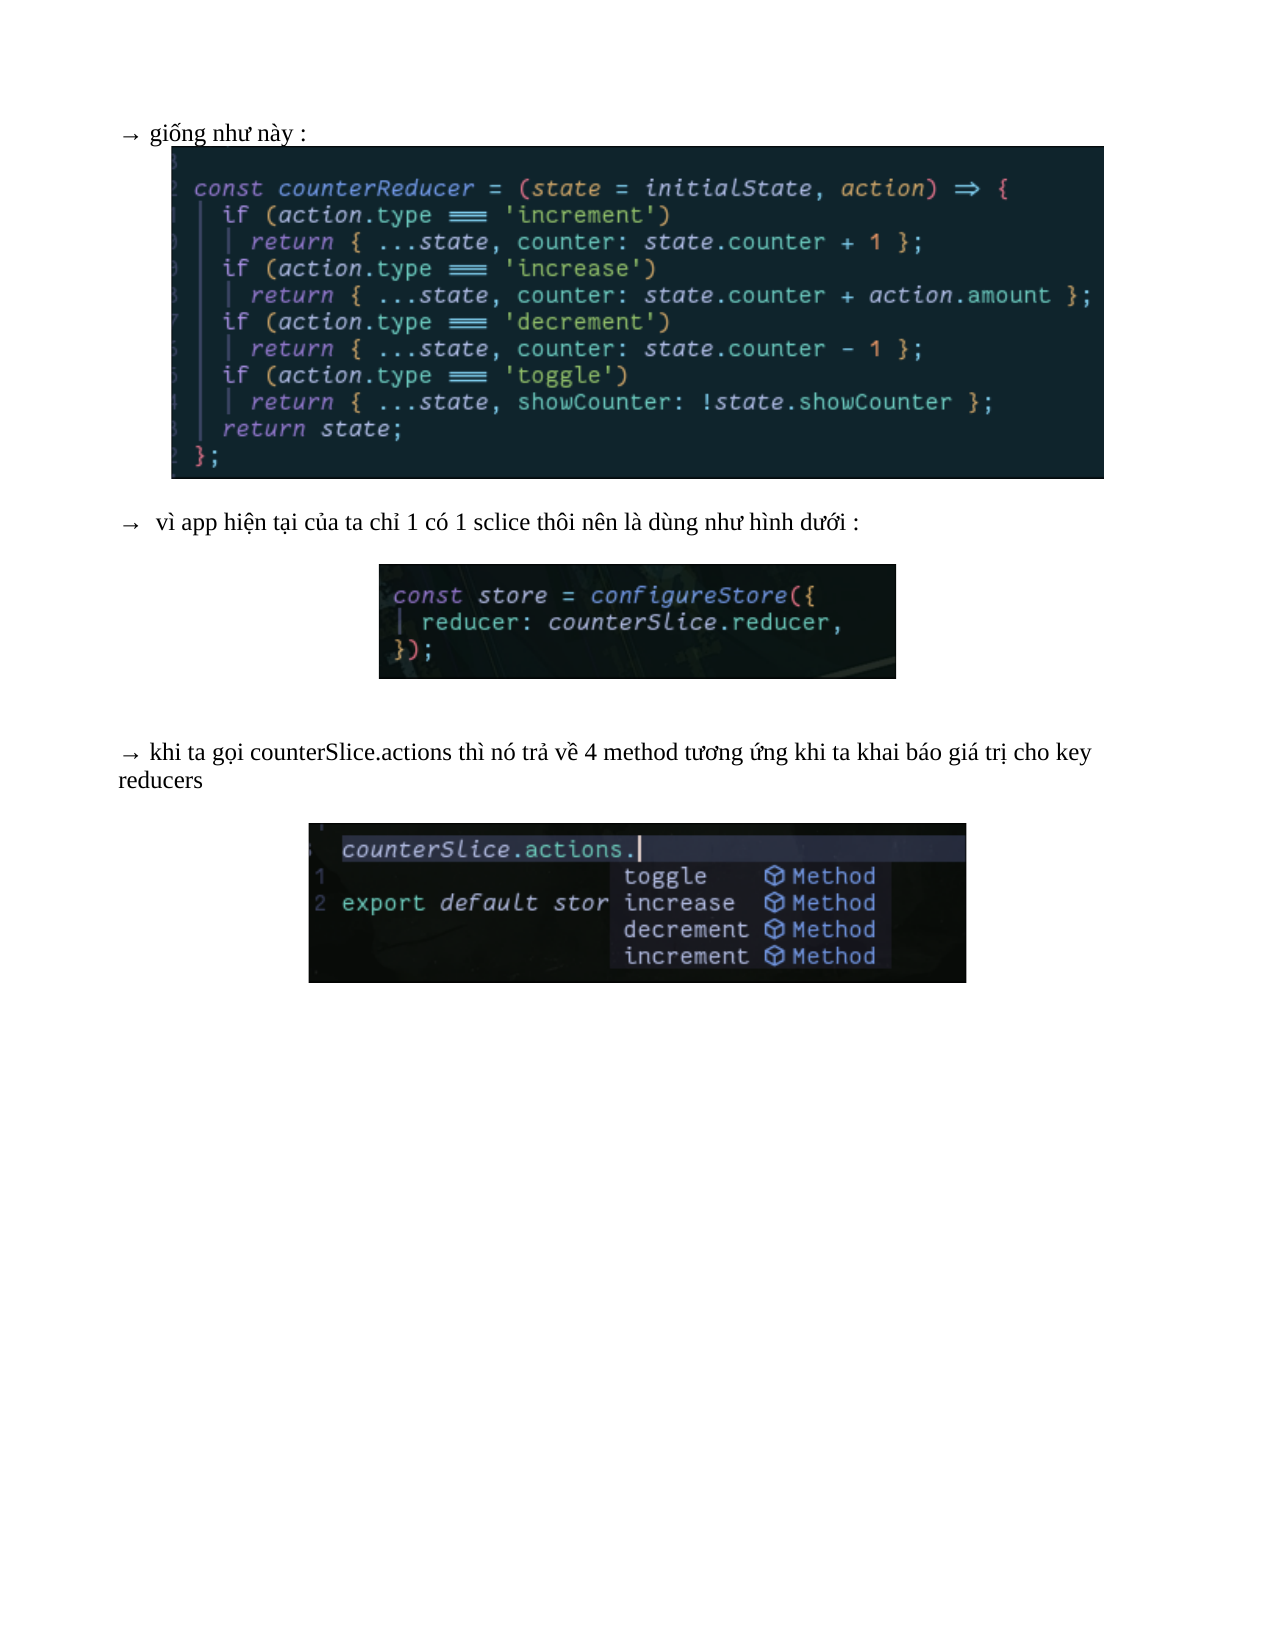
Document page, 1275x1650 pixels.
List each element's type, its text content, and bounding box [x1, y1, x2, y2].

picture [308, 823, 967, 983]
text → giống như này : [118, 118, 1157, 147]
text → vì app hiện tại của ta chỉ 1 có 1 sclice thôi nên là dùng như hình dưới : [118, 507, 1157, 536]
picture [378, 564, 897, 679]
text → khi ta gọi counterSlice.actions thì nó trả về 4 method tương ứng khi ta khai báo giá trị cho key reducers [118, 737, 1157, 794]
picture [171, 146, 1104, 479]
